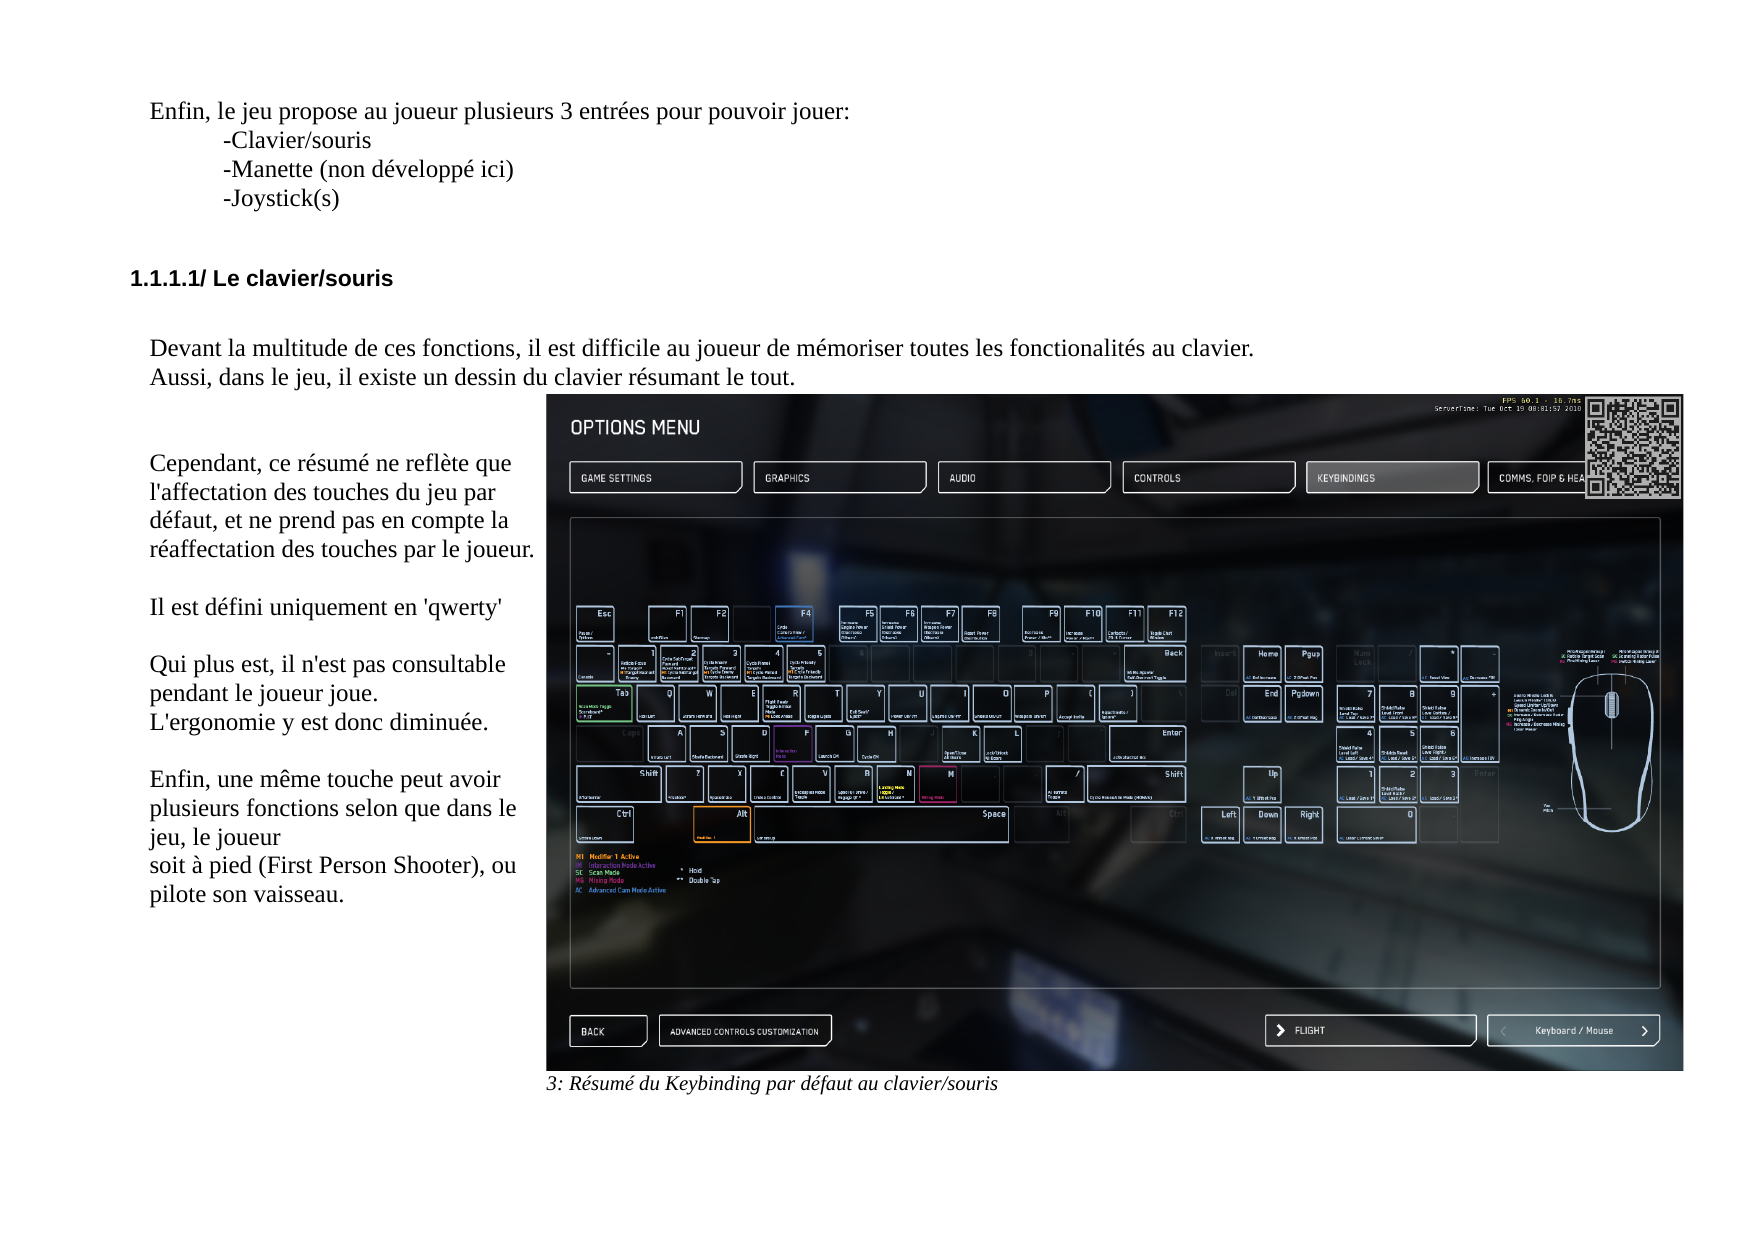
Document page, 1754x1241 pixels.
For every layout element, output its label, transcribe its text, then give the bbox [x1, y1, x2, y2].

text soit à pied (First Person Shooter), ou pilote son vaisseau. [149, 850, 546, 908]
text Devant la multitude de ces fonctions, il est difficile au joueur de mémoriser toutes les fonctionalités au clavier. [149, 333, 1666, 362]
text Enfin, une même touche peut avoir plusieurs fonctions selon que dans le jeu, le joueur [149, 764, 546, 850]
text L'ergonomie y est donc diminuée. [149, 707, 546, 735]
text Il est défini uniquement en 'qwerty' [149, 592, 546, 620]
text -Manette (non développé ici) [149, 154, 1666, 183]
text : Résumé du Keybinding par défaut au clavier/souris [546, 1071, 1683, 1095]
text Cependant, ce résumé ne reflète que l'affectation des touches du jeu par défaut, et ne prend pas en compte la réaffectation des touches par le joueur. [149, 448, 546, 563]
text -Clavier/souris [149, 125, 1666, 154]
picture [546, 394, 1684, 1071]
subtitle 1.1.1.1/ Le clavier/souris [130, 265, 1694, 292]
text Enfin, le jeu propose au joueur plusieurs 3 entrées pour pouvoir jouer: [149, 96, 1666, 125]
text Qui plus est, il n'est pas consultable pendant le joueur joue. [149, 649, 546, 707]
text Aussi, dans le jeu, il existe un dessin du clavier résumant le tout. [149, 362, 1666, 390]
text -Joystick(s) [149, 183, 1666, 211]
